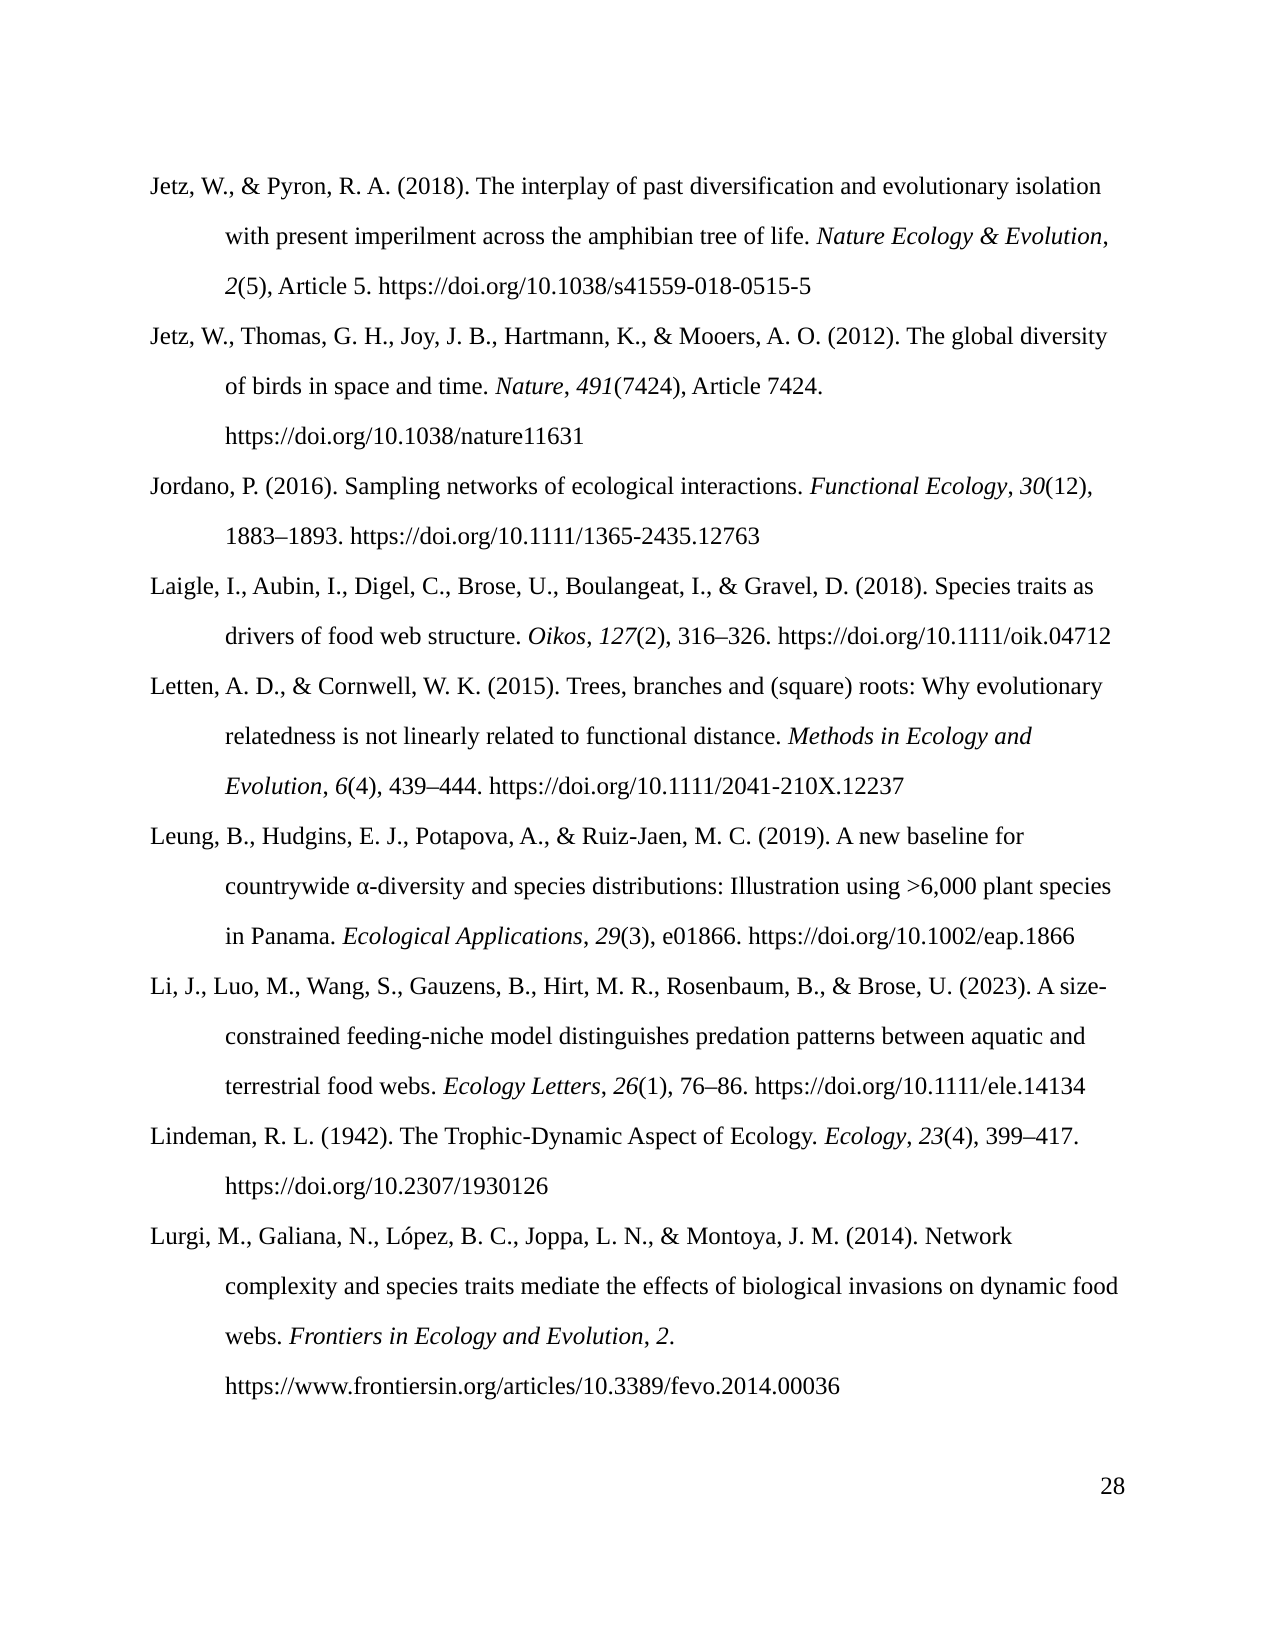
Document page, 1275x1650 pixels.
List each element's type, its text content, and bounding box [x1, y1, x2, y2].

text Lindeman, R. L. (1942). The Trophic-Dynamic Aspect of Ecology. Ecology, 23(4), 399–417. https://doi.org/10.2307/1930126 [150, 1100, 1125, 1200]
text Letten, A. D., & Cornwell, W. K. (2015). Trees, branches and (square) roots: Why evolutionary relatedness is not linearly related to functional distance. Methods in Ecology and Evolution, 6(4), 439–444. https://doi.org/10.1111/2041-210X.12237 [150, 650, 1125, 800]
text Laigle, I., Aubin, I., Digel, C., Brose, U., Boulangeat, I., & Gravel, D. (2018). Species traits as drivers of food web structure. Oikos, 127(2), 316–326. https://doi.org/10.1111/oik.04712 [150, 550, 1125, 650]
text Jetz, W., Thomas, G. H., Joy, J. B., Hartmann, K., & Mooers, A. O. (2012). The global diversity of birds in space and time. Nature, 491(7424), Article 7424. https://doi.org/10.1038/nature11631 [150, 300, 1125, 450]
text Li, J., Luo, M., Wang, S., Gauzens, B., Hirt, M. R., Rosenbaum, B., & Brose, U. (2023). A size-constrained feeding-niche model distinguishes predation patterns between aquatic and terrestrial food webs. Ecology Letters, 26(1), 76–86. https://doi.org/10.1111/ele.14134 [150, 950, 1125, 1100]
text Leung, B., Hudgins, E. J., Potapova, A., & Ruiz-Jaen, M. C. (2019). A new baseline for countrywide α-diversity and species distributions: Illustration using >6,000 plant species in Panama. Ecological Applications, 29(3), e01866. https://doi.org/10.1002/eap.1866 [150, 800, 1125, 950]
text Jordano, P. (2016). Sampling networks of ecological interactions. Functional Ecology, 30(12), 1883–1893. https://doi.org/10.1111/1365-2435.12763 [150, 450, 1125, 550]
text Jetz, W., & Pyron, R. A. (2018). The interplay of past diversification and evolutionary isolation with present imperilment across the amphibian tree of life. Nature Ecology & Evolution, 2(5), Article 5. https://doi.org/10.1038/s41559-018-0515-5 [150, 150, 1125, 300]
text Lurgi, M., Galiana, N., López, B. C., Joppa, L. N., & Montoya, J. M. (2014). Network complexity and species traits mediate the effects of biological invasions on dynamic food webs. Frontiers in Ecology and Evolution, 2. https://www.frontiersin.org/articles/10.3389/fevo.2014.00036 [150, 1200, 1125, 1400]
